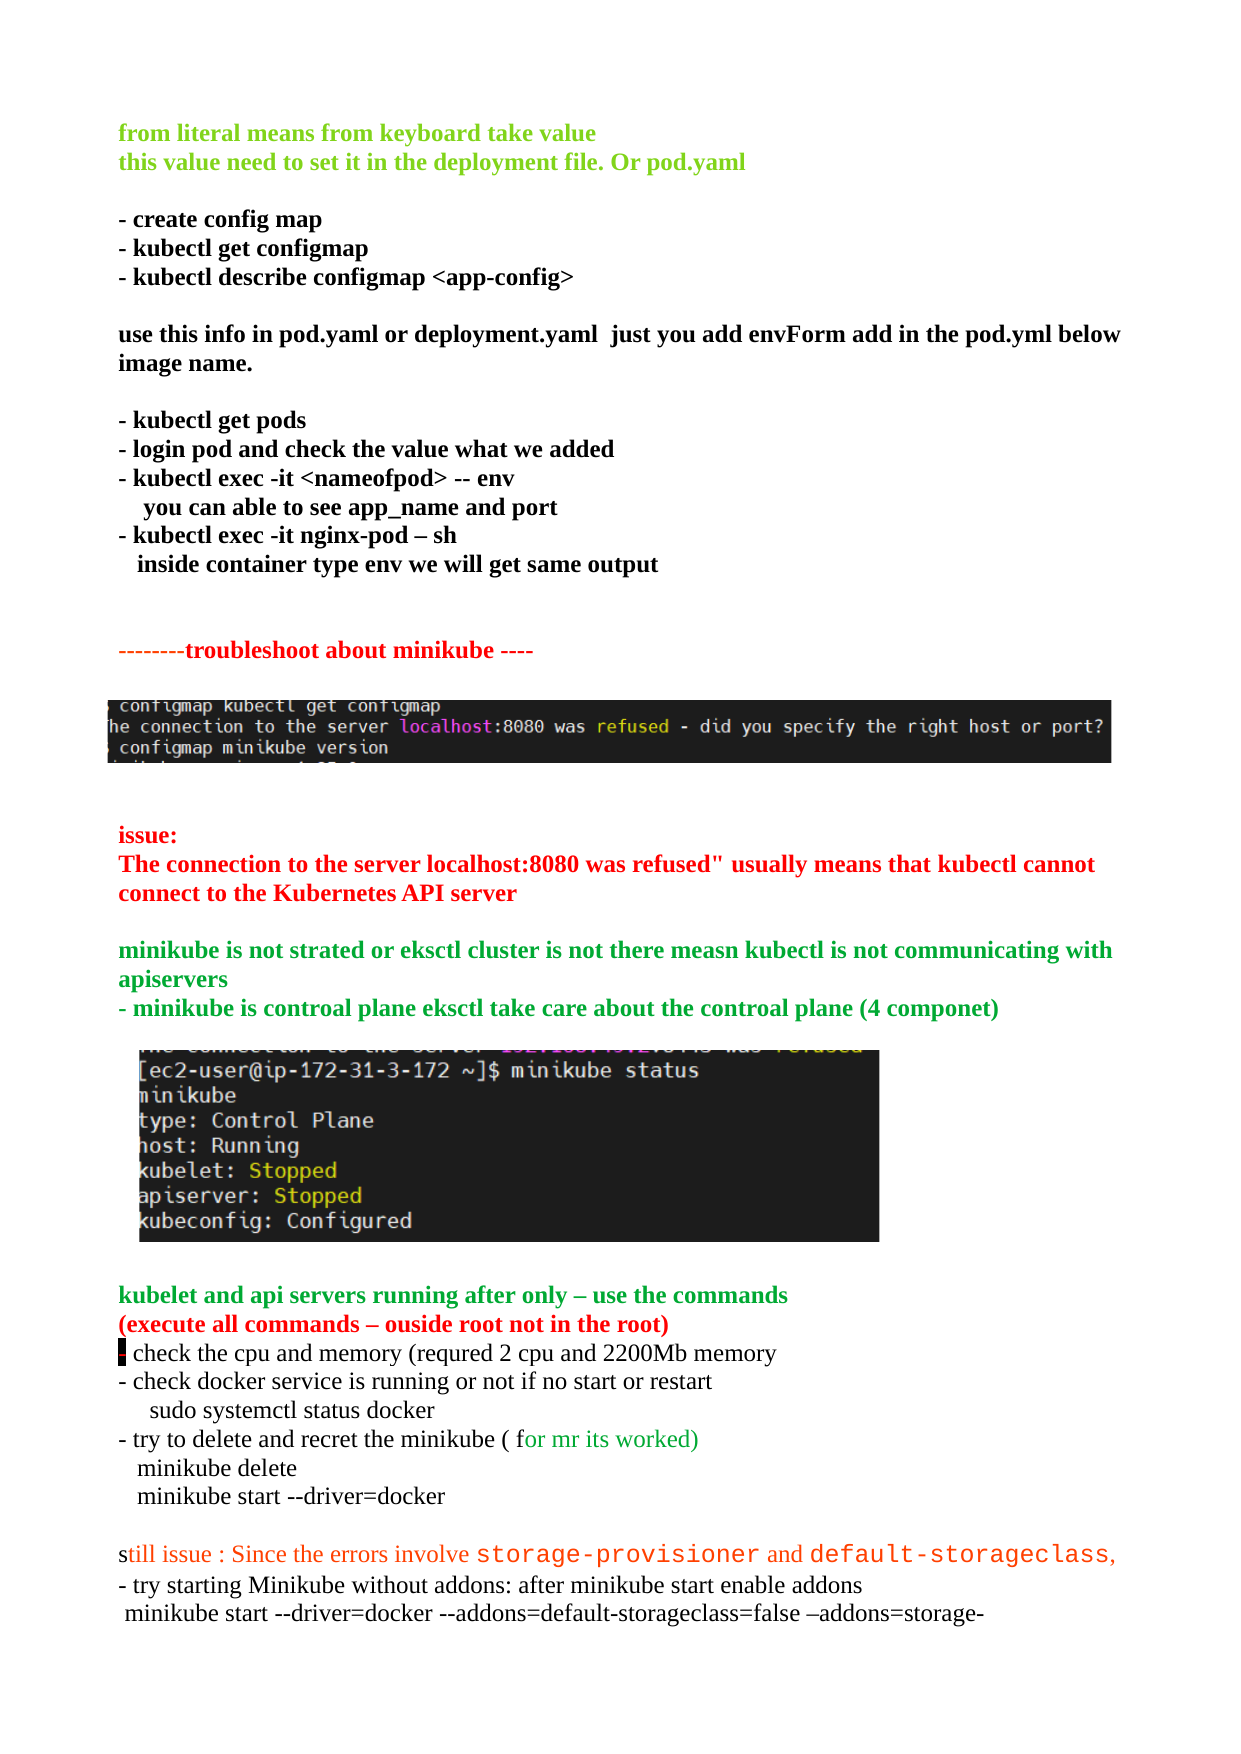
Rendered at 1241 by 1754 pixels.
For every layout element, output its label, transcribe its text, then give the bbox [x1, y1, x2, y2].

picture [107, 700, 1112, 763]
text - try starting Minikube without addons: after minikube start enable addons minikube start --driver=docker --addons=default-storageclass=false –addons=storage- [118, 1570, 1122, 1627]
text - kubectl exec -it <nameofpod> -- env you can able to see app_name and port - kubectl exec -it nginx-pod – sh inside container type env we will get same output --------troubleshoot about minikube ---- [118, 463, 1122, 664]
text from literal means from keyboard take value this value need to set it in the deployment file. Or pod.yaml - create config map - kubectl get configmap - kubectl describe configmap <app-config> use this info in pod.yaml or deployment.yaml just you add envForm add in the pod.yml below image name. - kubectl get pods - login pod and check the value what we added [118, 118, 1122, 463]
text issue: The connection to the server localhost:8080 was refused" usually means that kubectl cannot connect to the Kubernetes API server minikube is not strated or eksctl cluster is not there measn kubectl is not communicating with apiservers - minikube is controal plane eksctl take care about the controal plane (4 componet) [118, 791, 1122, 1021]
text kubelet and api servers running after only – use the commands (execute all commands – ouside root not in the root) [118, 1280, 1122, 1338]
text - check the cpu and memory (requred 2 cpu and 2200Mb memory - check docker service is running or not if no start or restart sudo systemctl status docker - try to delete and recret the minikube ( for mr its worked) minikube delete [118, 1338, 1122, 1481]
text minikube start --driver=docker still issue : Since the errors involve storage-provisioner and default-storageclass, [118, 1481, 1122, 1570]
picture [139, 1050, 880, 1242]
